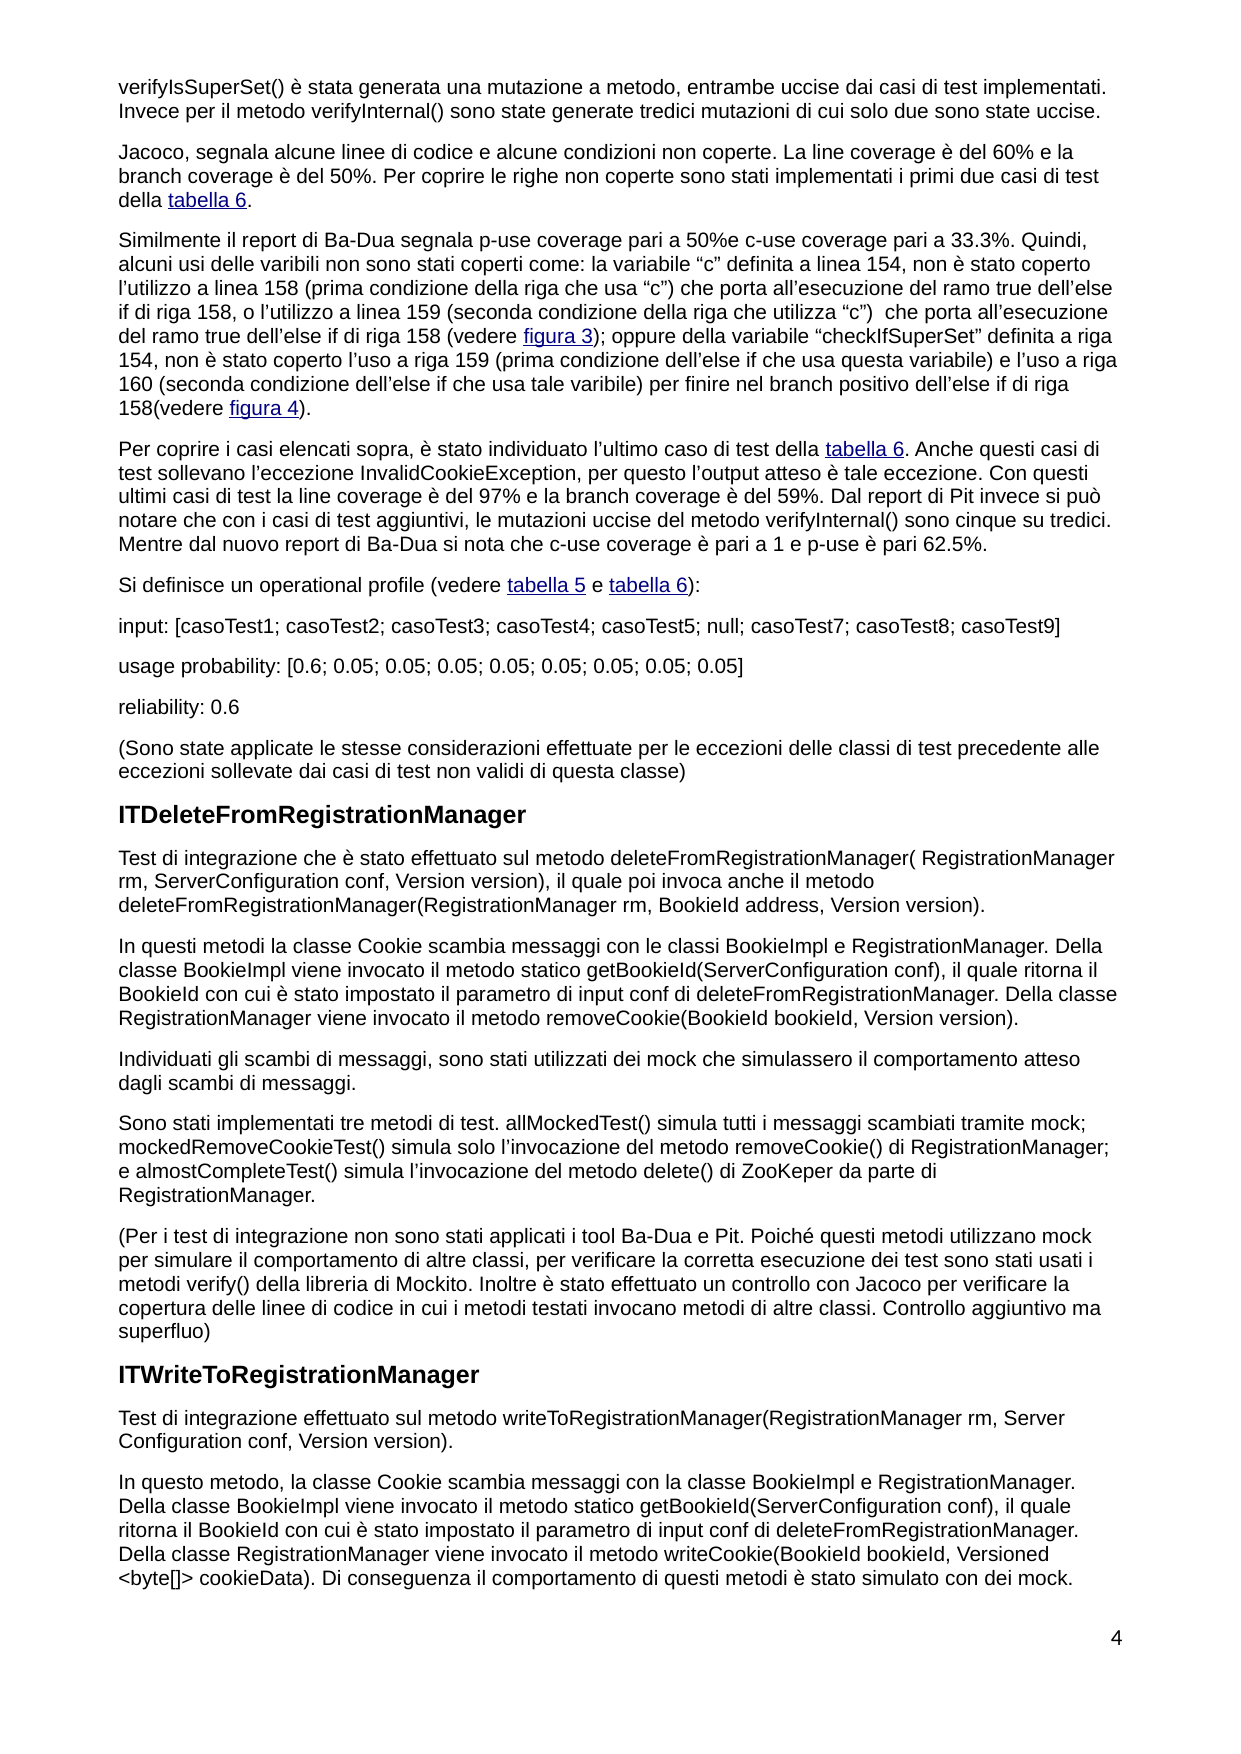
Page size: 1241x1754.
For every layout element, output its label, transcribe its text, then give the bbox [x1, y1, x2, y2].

text verifyIsSuperSet() è stata generata una mutazione a metodo, entrambe uccise dai casi di test implementati. Invece per il metodo verifyInternal() sono state generate tredici mutazioni di cui solo due sono state uccise. [118, 75, 1122, 123]
text (Sono state applicate le stesse considerazioni effettuate per le eccezioni delle classi di test precedente alle eccezioni sollevate dai casi di test non validi di questa classe) [118, 735, 1122, 783]
text In questi metodi la classe Cookie scambia messaggi con le classi BookieImpl e RegistrationManager. Della classe BookieImpl viene invocato il metodo statico getBookieId(ServerConfiguration conf), il quale ritorna il BookieId con cui è stato impostato il parametro di input conf di deleteFromRegistrationManager. Della classe RegistrationManager viene invocato il metodo removeCookie(BookieId bookieId, Version version). [118, 934, 1122, 1030]
text Similmente il report di Ba-Dua segnala p-use coverage pari a 50%e c-use coverage pari a 33.3%. Quindi, alcuni usi delle varibili non sono stati coperti come: la variabile “c” definita a linea 154, non è stato coperto l’utilizzo a linea 158 (prima condizione della riga che usa “c”) che porta all’esecuzione del ramo true dell’else if di riga 158, o l’utilizzo a linea 159 (seconda condizione della riga che utilizza “c”) che porta all’esecuzione del ramo true dell’else if di riga 158 (vedere figura 3); oppure della variabile “checkIfSuperSet” definita a riga 154, non è stato coperto l’uso a riga 159 (prima condizione dell’else if che usa questa variabile) e l’uso a riga 160 (seconda condizione dell’else if che usa tale varibile) per finire nel branch positivo dell’else if di riga 158(vedere figura 4). [118, 228, 1122, 420]
text Test di integrazione effettuato sul metodo writeToRegistrationManager(RegistrationManager rm, Server Configuration conf, Version version). [118, 1405, 1122, 1453]
text In questo metodo, la classe Cookie scambia messaggi con la classe BookieImpl e RegistrationManager. Della classe BookieImpl viene invocato il metodo statico getBookieId(ServerConfiguration conf), il quale ritorna il BookieId con cui è stato impostato il parametro di input conf di deleteFromRegistrationManager. Della classe RegistrationManager viene invocato il metodo writeCookie(BookieId bookieId, Versioned <byte[]> cookieData). Di conseguenza il comportamento di questi metodi è stato simulato con dei mock. [118, 1470, 1122, 1590]
text reliability: 0.6 [118, 695, 1122, 719]
text Per coprire i casi elencati sopra, è stato individuato l’ultimo caso di test della tabella 6. Anche questi casi di test sollevano l’eccezione InvalidCookieException, per questo l’output atteso è tale eccezione. Con questi ultimi casi di test la line coverage è del 97% e la branch coverage è del 59%. Dal report di Pit invece si può notare che con i casi di test aggiuntivi, le mutazioni uccise del metodo verifyInternal() sono cinque su tredici. Mentre dal nuovo report di Ba-Dua si nota che c-use coverage è pari a 1 e p-use è pari 62.5%. [118, 436, 1122, 556]
text ITWriteToRegistrationManager [118, 1360, 1122, 1389]
text Jacoco, segnala alcune linee di codice e alcune condizioni non coperte. La line coverage è del 60% e la branch coverage è del 50%. Per coprire le righe non coperte sono stati implementati i primi due casi di test della tabella 6. [118, 139, 1122, 211]
text Individuati gli scambi di messaggi, sono stati utilizzati dei mock che simulassero il comportamento atteso dagli scambi di messaggi. [118, 1046, 1122, 1094]
text Si definisce un operational profile (vedere tabella 5 e tabella 6): [118, 573, 1122, 597]
text usage probability: [0.6; 0.05; 0.05; 0.05; 0.05; 0.05; 0.05; 0.05; 0.05] [118, 654, 1122, 678]
text input: [casoTest1; casoTest2; casoTest3; casoTest4; casoTest5; null; casoTest7; casoTest8; casoTest9] [118, 613, 1122, 637]
text (Per i test di integrazione non sono stati applicati i tool Ba-Dua e Pit. Poiché questi metodi utilizzano mock per simulare il comportamento di altre classi, per verificare la corretta esecuzione dei test sono stati usati i metodi verify() della libreria di Mockito. Inoltre è stato effettuato un controllo con Jacoco per verificare la copertura delle linee di codice in cui i metodi testati invocano metodi di altre classi. Controllo aggiuntivo ma superfluo) [118, 1223, 1122, 1343]
text ITDeleteFromRegistrationManager [118, 800, 1122, 829]
text Test di integrazione che è stato effettuato sul metodo deleteFromRegistrationManager( RegistrationManager rm, ServerConfiguration conf, Version version), il quale poi invoca anche il metodo deleteFromRegistrationManager(RegistrationManager rm, BookieId address, Version version). [118, 845, 1122, 917]
text Sono stati implementati tre metodi di test. allMockedTest() simula tutti i messaggi scambiati tramite mock; mockedRemoveCookieTest() simula solo l’invocazione del metodo removeCookie() di RegistrationManager; e almostCompleteTest() simula l’invocazione del metodo delete() di ZooKeper da parte di RegistrationManager. [118, 1111, 1122, 1207]
